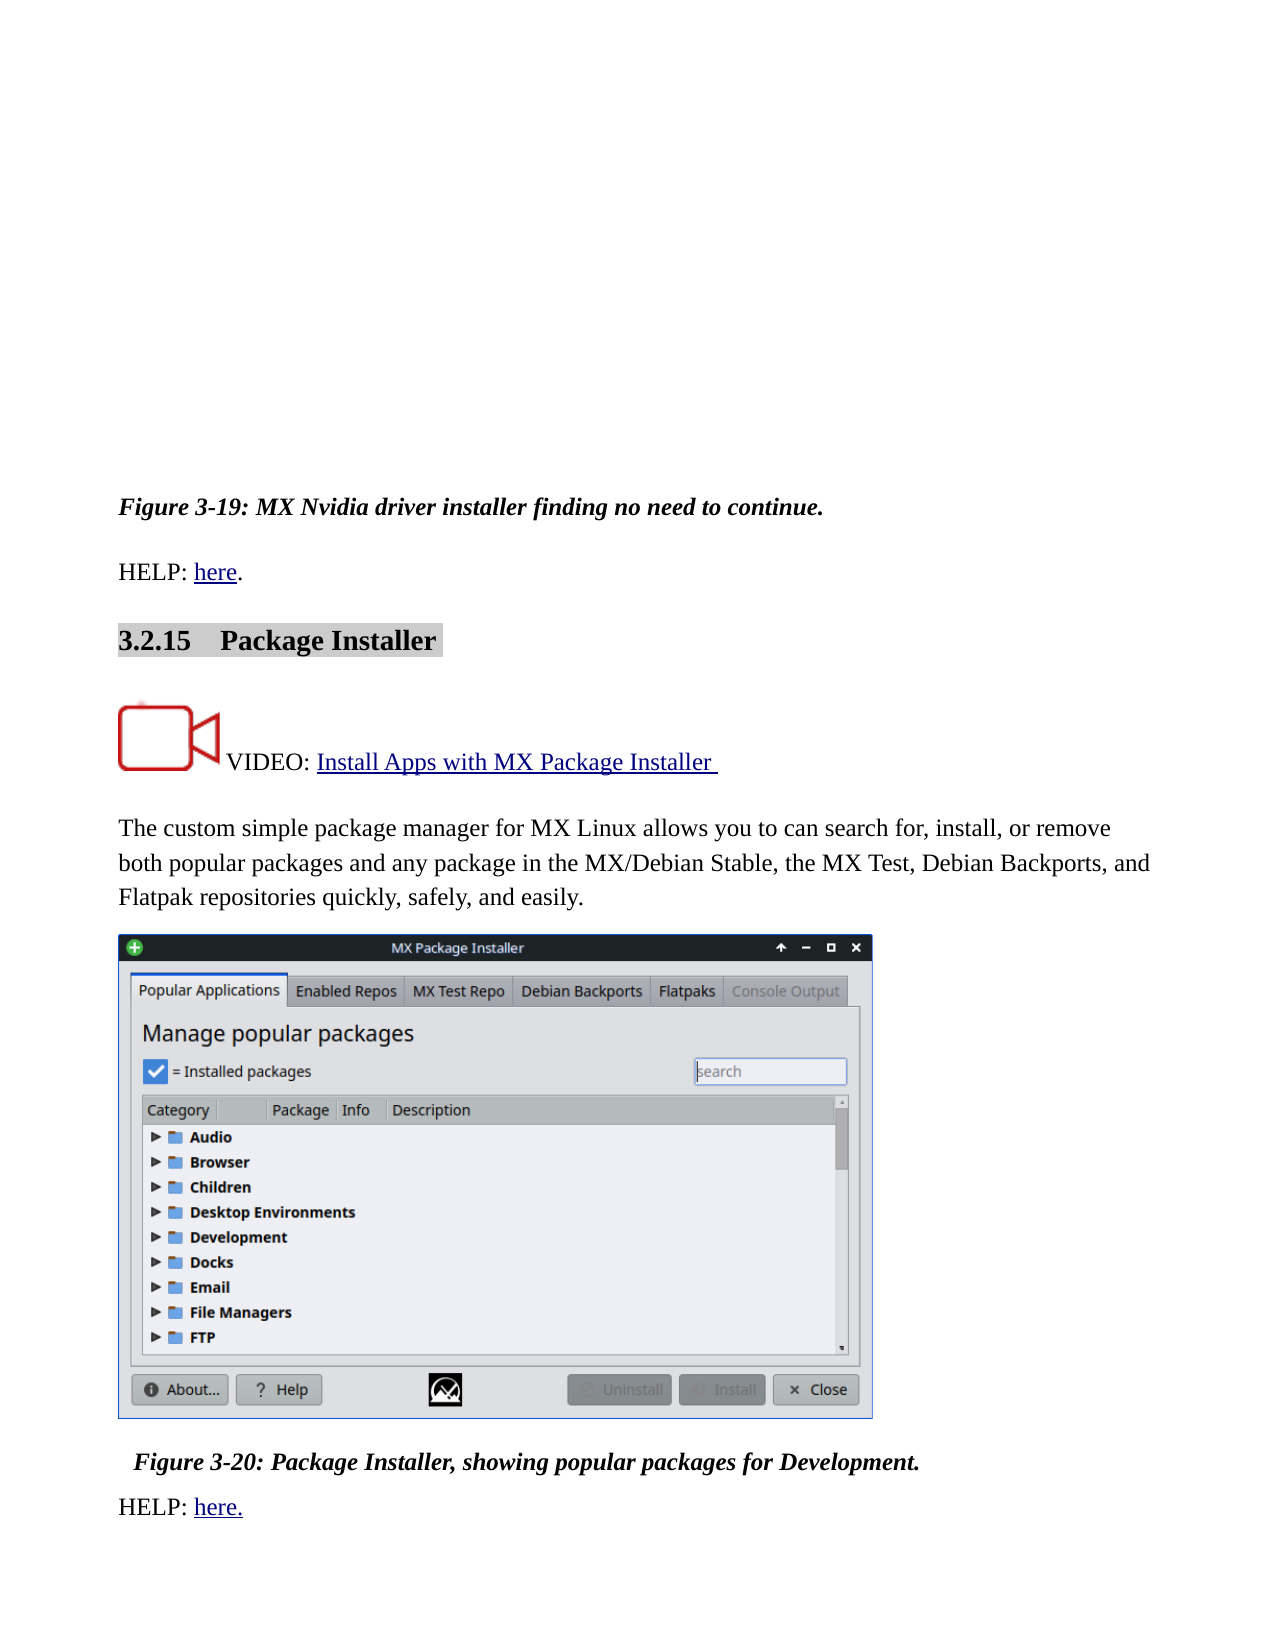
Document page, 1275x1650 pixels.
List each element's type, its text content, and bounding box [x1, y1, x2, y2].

text VIDEO: Install Apps with MX Package Installer [118, 688, 1157, 776]
text The custom simple package manager for MX Linux allows you to can search for, install, or remove both popular packages and any package in the MX/Debian Stable, the MX Test, Debian Backports, and Flatpak repositories quickly, safely, and easily. [118, 813, 1157, 911]
text Figure 3-19: MX Nvidia driver installer finding no need to continue. [118, 492, 1157, 520]
picture [118, 687, 220, 771]
text HELP: here. [118, 557, 1157, 586]
text HELP: here. [118, 1492, 1157, 1521]
text Figure 3-20: Package Installer, showing popular packages for Development. [133, 1447, 1142, 1476]
picture [118, 934, 873, 1419]
subtitle 3.2.15 Package Installer [443, 623, 1138, 657]
